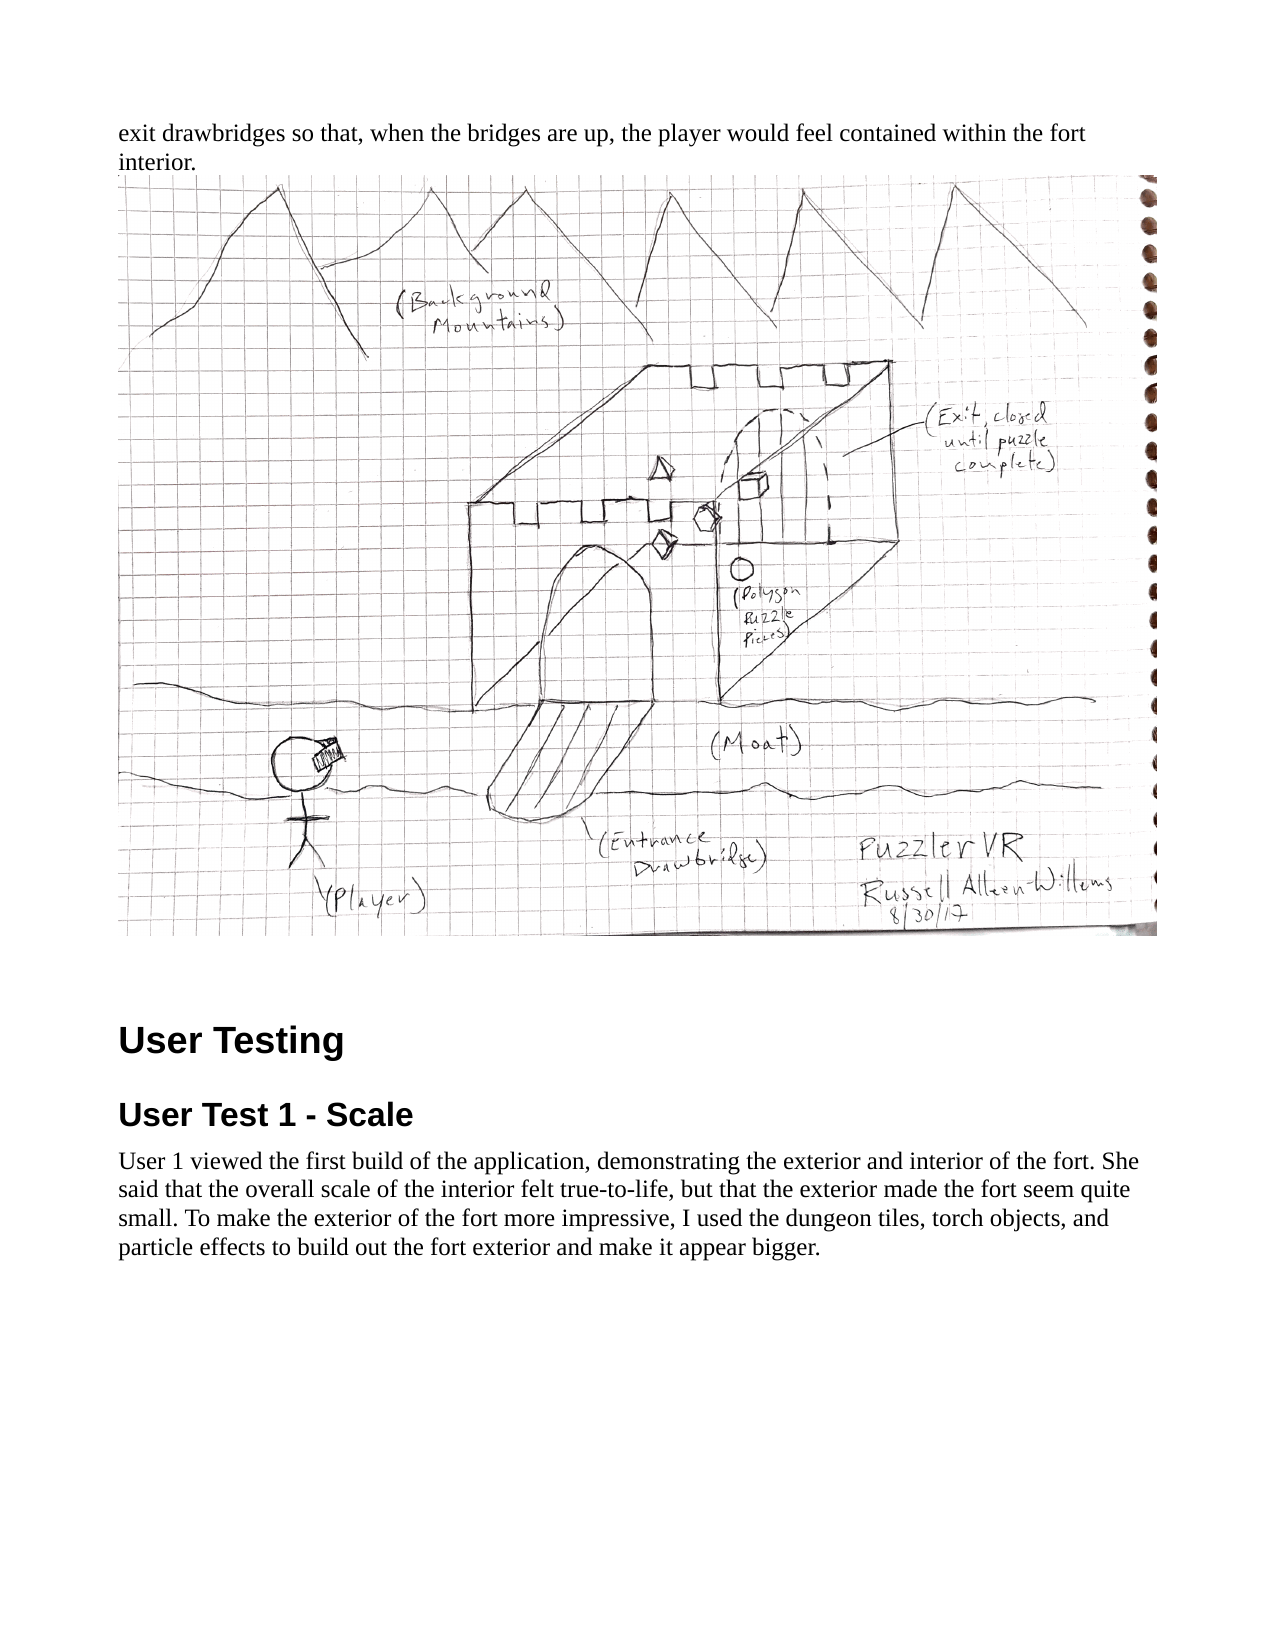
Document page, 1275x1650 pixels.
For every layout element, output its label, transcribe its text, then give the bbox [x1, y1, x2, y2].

text exit drawbridges so that, when the bridges are up, the player would feel contained within the fort interior. [118, 118, 1157, 175]
text User 1 viewed the first build of the application, demonstrating the exterior and interior of the fort. She said that the overall scale of the interior felt true-to-life, but that the exterior made the fort seem quite small. To make the exterior of the fort more impressive, I used the dungeon tiles, torch objects, and particle effects to build out the fort exterior and make it appear bigger. [118, 1146, 1157, 1261]
subtitle User Test 1 - Scale [118, 1095, 1157, 1133]
picture [118, 175, 1157, 936]
subtitle User Testing [118, 1018, 1157, 1061]
